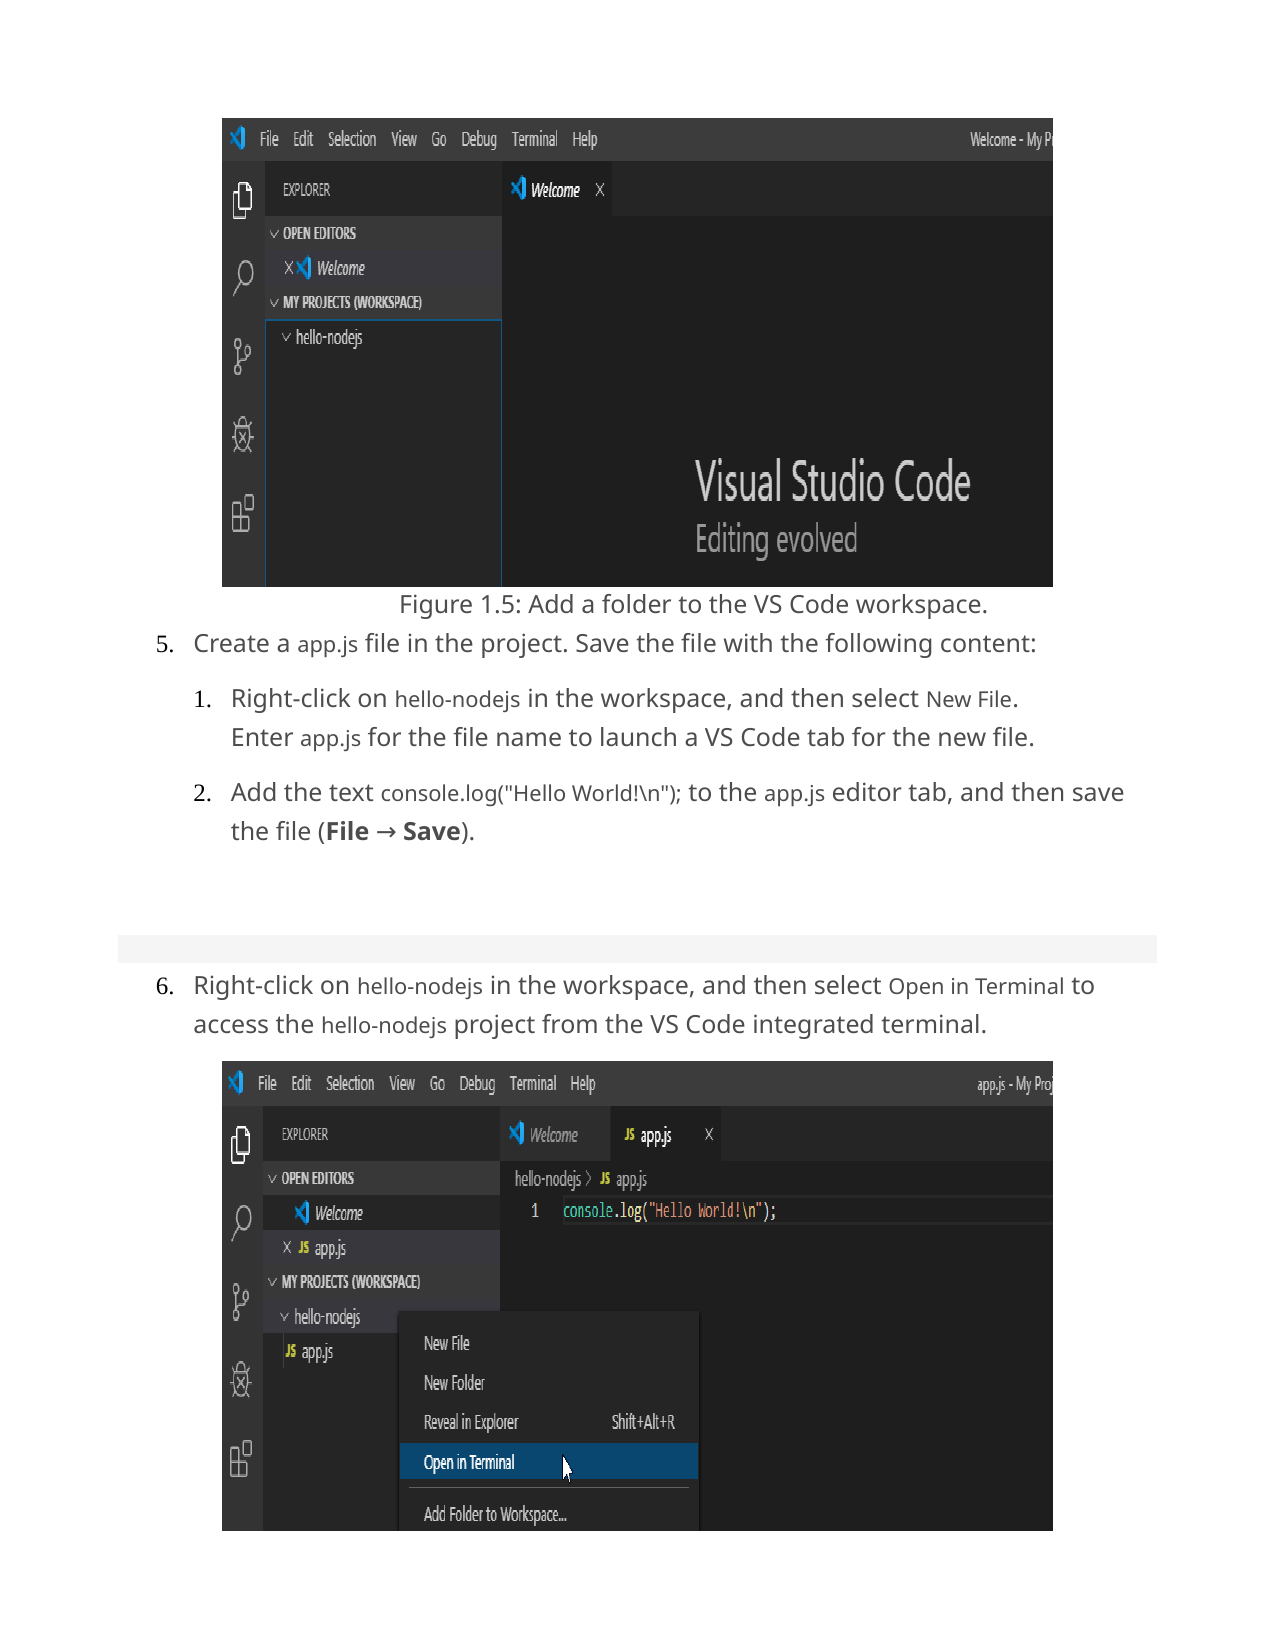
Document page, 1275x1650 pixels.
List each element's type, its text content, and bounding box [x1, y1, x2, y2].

list Right-click on hello-nodejs in the workspace, and then select New File. Enter app.js for the file name to launch a VS Code tab for the new file. [193, 681, 1157, 754]
picture [222, 118, 1053, 587]
list Right-click on hello-nodejs in the workspace, and then select Open in Terminal to access the hello-nodejs project from the VS Code integrated terminal. [156, 968, 1157, 1041]
picture [222, 1061, 1053, 1531]
list Create a app.js file in the project. Save the file with the following content: [156, 626, 1157, 660]
list Add the text console.log("Hello World!\n"); to the app.js editor tab, and then save the file (File → Save). [193, 775, 1157, 848]
list Figure 1.5: Add a folder to the VS Code workspace. [193, 587, 1157, 621]
